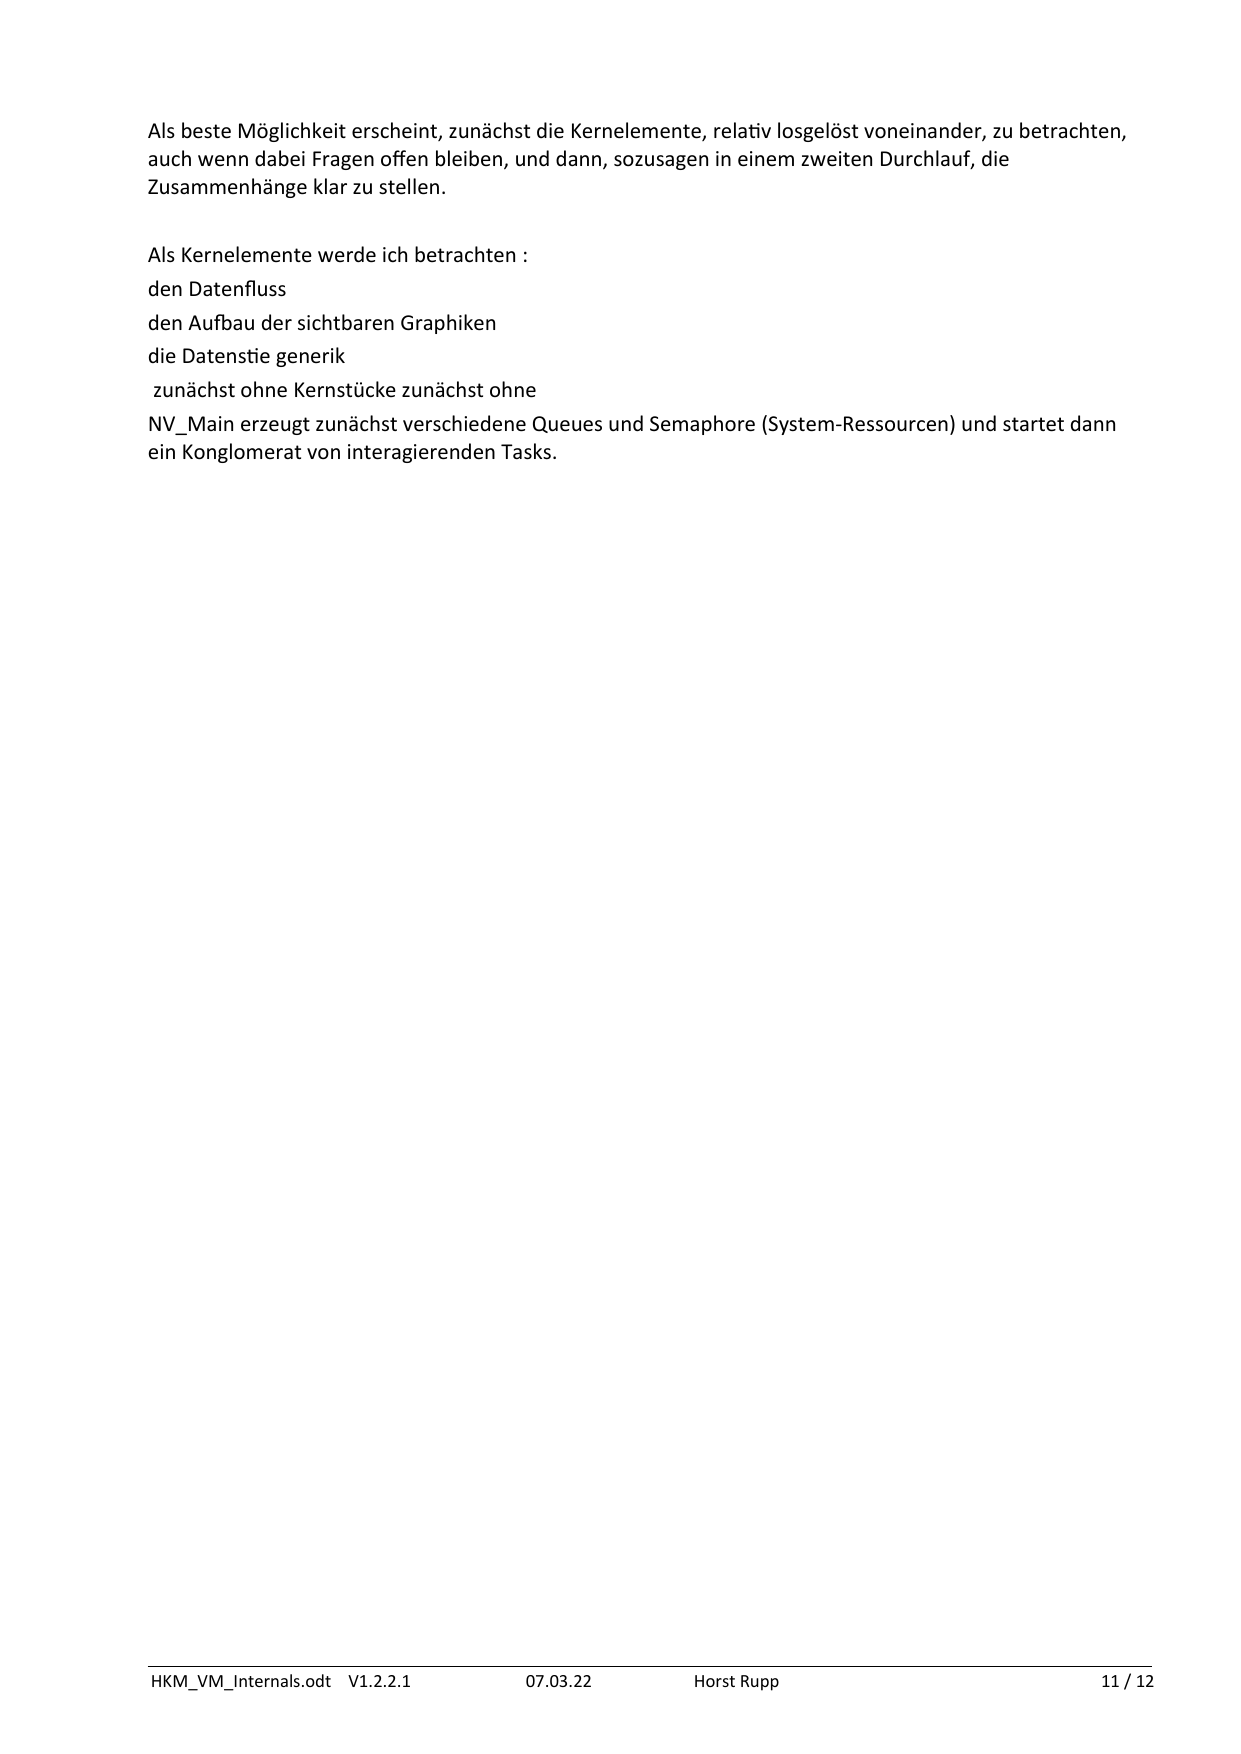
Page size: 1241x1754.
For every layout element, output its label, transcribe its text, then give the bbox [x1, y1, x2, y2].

text Als beste Möglichkeit erscheint, zunächst die Kernelemente, relativ losgelöst voneinander, zu betrachten, auch wenn dabei Fragen offen bleiben, und dann, sozusagen in einem zweiten Durchlauf, die Zusammenhänge klar zu stellen. [148, 116, 1152, 200]
text die Datenstie generik [148, 341, 1152, 369]
text NV_Main erzeugt zunächst verschiedene Queues und Semaphore (System-Ressourcen) und startet dann ein Konglomerat von interagierenden Tasks. [148, 409, 1152, 465]
text Als Kernelemente werde ich betrachten : [148, 240, 1152, 268]
text den Aufbau der sichtbaren Graphiken [148, 308, 1152, 336]
text den Datenfluss [148, 274, 1152, 302]
text zunächst ohne Kernstücke zunächst ohne [148, 375, 1152, 403]
